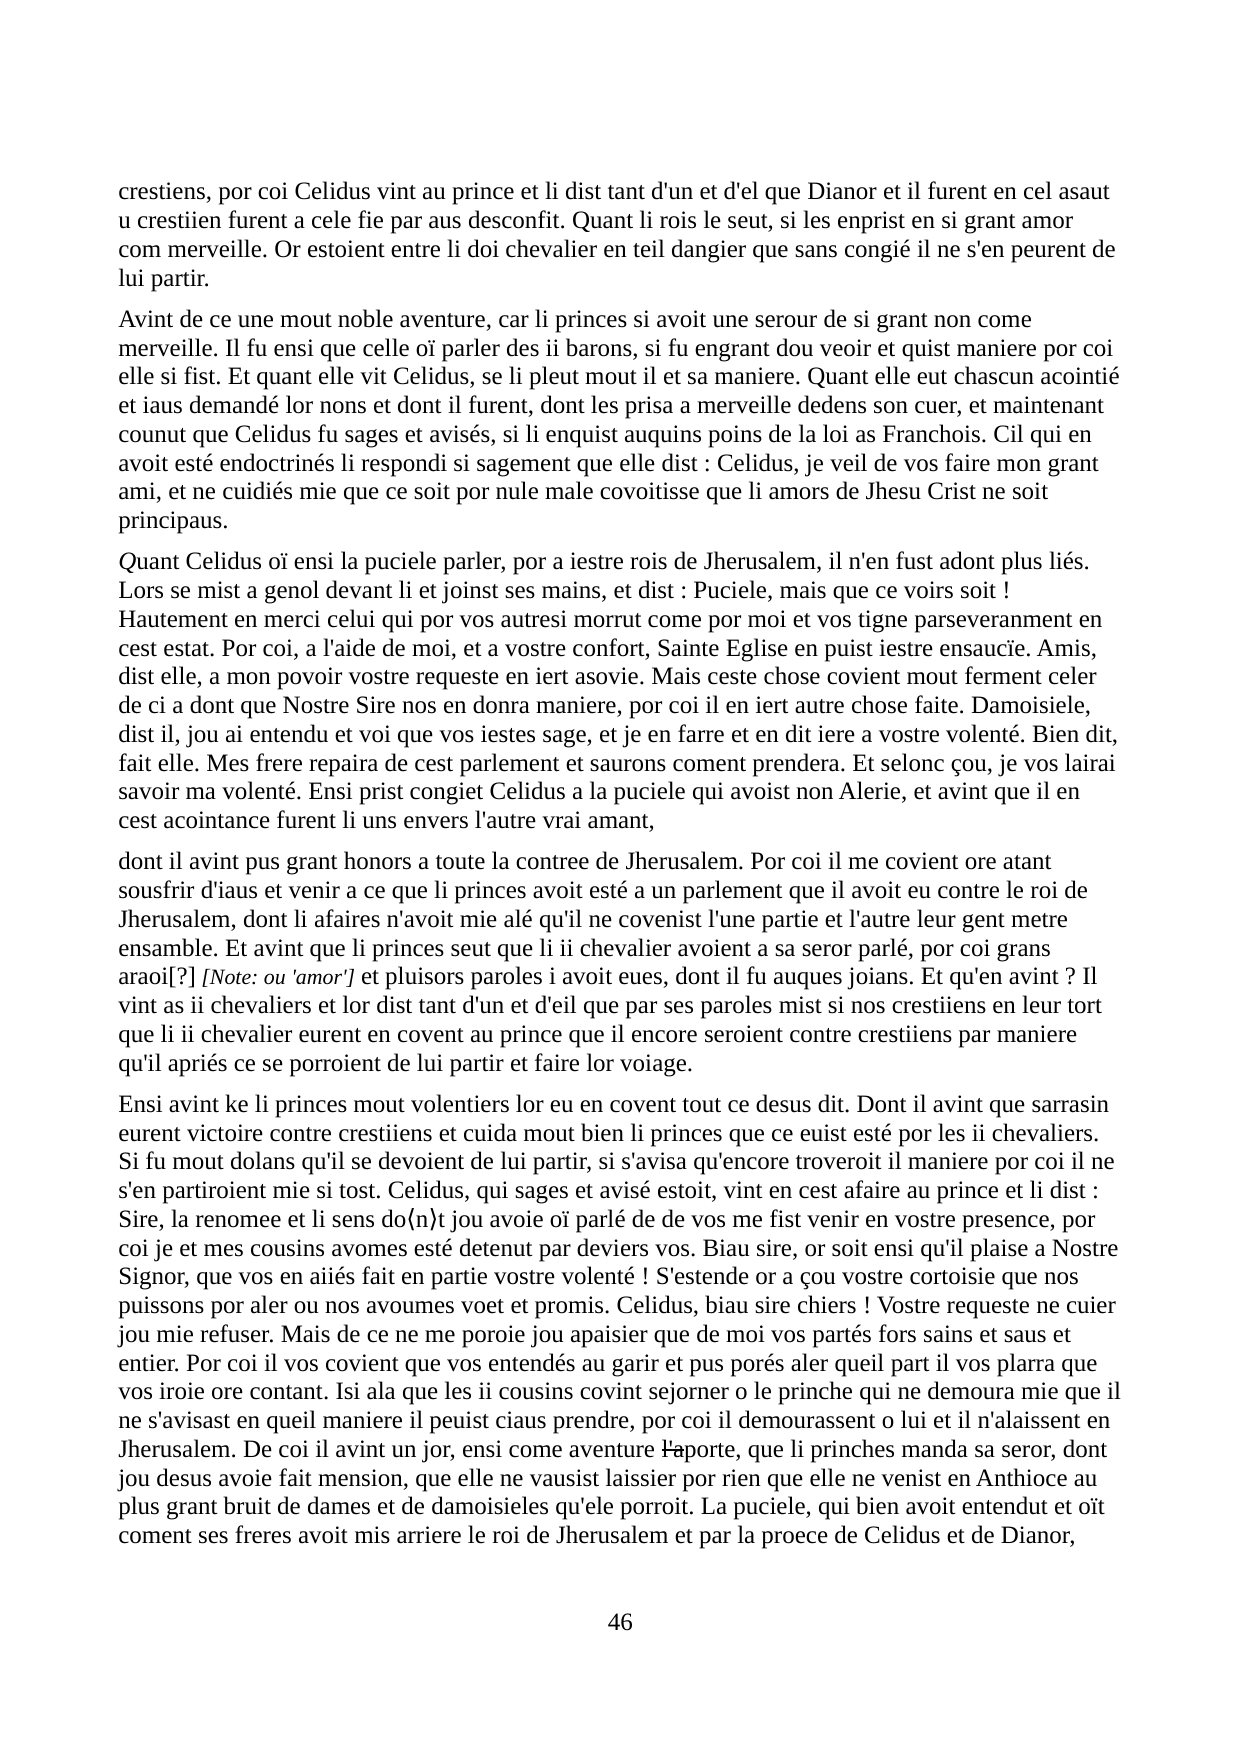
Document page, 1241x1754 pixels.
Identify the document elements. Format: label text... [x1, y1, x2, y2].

text Ensi avint ke li princes mout volentiers lor eu en covent tout ce desus dit. Dont il avint que sarrasin eurent victoire contre crestiiens et cuida mout bien li princes que ce euist esté por les ii chevaliers. Si fu mout dolans qu'il se devoient de lui partir, si s'avisa qu'encore troveroit il maniere por coi il ne s'en partiroient mie si tost. Celidus, qui sages et avisé estoit, vint en cest afaire au prince et li dist : Sire, la renomee et li sens do⟨n⟩t jou avoie oï parlé de de vos me fist venir en vostre presence, por coi je et mes cousins avomes esté detenut par deviers vos. Biau sire, or soit ensi qu'il plaise a Nostre Signor, que vos en aiiés fait en partie vostre volenté ! S'estende or a çou vostre cortoisie que nos puissons por aler ou nos avoumes voet et promis. Celidus, biau sire chiers ! Vostre requeste ne cuier jou mie refuser. Mais de ce ne me poroie jou apaisier que de moi vos partés fors sains et saus et entier. Por coi il vos covient que vos entendés au garir et pus porés aler queil part il vos plarra que vos iroie ore contant. Isi ala que les ii cousins covint sejorner o le prinche qui ne demoura mie que il ne s'avisast en queil maniere il peuist ciaus prendre, por coi il demourassent o lui et il n'alaissent en Jherusalem. De coi il avint un jor, ensi come aventure l'aporte, que li prinches manda sa seror, dont jou desus avoie fait mension, que elle ne vausist laissier por rien que elle ne venist en Anthioce au plus grant bruit de dames et de damoisieles qu'ele porroit. La puciele, qui bien avoit entendut et oït coment ses freres avoit mis arriere le roi de Jherusalem et par la proece de Celidus et de Dianor, entendi au mant que ses frere li avoit fait. Et que fist elle ? Maintenant fist son atrait et se mist a ce que dedens iii jors elle eut aveuch li toute la flour de la biauté des dames et des pucieles del paiis. Et quant ce seut li princes, si fu mout meus de joie faire, com cil qui grant los avoit aquis en ce qu'il avoit levé del siege le roi devant ¶ nomei. [118, 904, 1122, 1479]
text Novieles vinrent en Anthioce que la puciele venoit. Li princes avoit fait crier par toute la vile qu'il n'i euist home qui armés ne en cheval peuist monter que il ne se mist as chans en aucuns achesmemens encontre sa serour, qui grant tans avoit que elle n'eut esté en la ville. Adont n'i eut nul qui [118, 1491, 1122, 1549]
text dont il avint pus grant honors a toute la contree de Jherusalem. Por coi il me covient ore atant sousfrir d'iaus et venir a ce que li princes avoit esté a un parlement que il avoit eu contre le roi de Jherusalem, dont li afaires n'avoit mie alé qu'il ne covenist l'une partie et l'autre leur gent metre ensamble. Et avint que li princes seut que li ii chevalier avoient a sa seror parlé, por coi grans araoi[?] [Note: ou 'amor'] et pluisors paroles i avoit eues, dont il fu auques joians. Et qu'en avint ? Il vint as ii chevaliers et lor dist tant d'un et d'eil que par ses paroles mist si nos crestiiens en leur tort que li ii chevalier eurent en covent au prince que il encore seroient contre crestiiens par maniere qu'il apriés ce se porroient de lui partir et faire lor voiage. [118, 661, 1122, 891]
text Avint de ce une mout noble aventure, car li princes si avoit une serour de si grant non come merveille. Il fu ensi que celle oï parler des ii barons, si fu engrant dou veoir et quist maniere por coi elle si fist. Et quant elle vit Celidus, se li pleut mout il et sa maniere. Quant elle eut chascun acointié et iaus demandé lor nons et dont il furent, dont les prisa a merveille dedens son cuer, et maintenant counut que Celidus fu sages et avisés, si li enquist auquins poins de la loi as Franchois. Cil qui en avoit esté endoctrinés li respondi si sagement que elle dist : Celidus, je veil de vos faire mon grant ami, et ne cuidiés mie que ce soit por nule male covoitisse que li amors de Jhesu Crist ne soit principaus. [118, 176, 1122, 349]
text Quant Celidus oï ensi la puciele parler, por a iestre rois de Jherusalem, il n'en fust adont plus liés. Lors se mist a genol devant li et joinst ses mains, et dist : Puciele, mais que ce voirs soit ! Hautement en merci celui qui por vos autresi morrut come por moi et vos tigne parseveranment en cest estat. Por coi, a l'aide de moi, et a vostre confort, Sainte Eglise en puist iestre ensaucïe. Amis, dist elle, a mon povoir vostre requeste en iert asovie. Mais ceste chose covient mout ferment celer de ci a dont que Nostre Sire nos en donra maniere, por coi il en iert autre chose faite. Damoisiele, dist il, jou ai entendu et voi que vos iestes sage, et je en farre et en dit iere a vostre volenté. Bien dit, fait elle. Mes frere repaira de cest parlement et saurons coment prendera. Et selonc çou, je vos lairai savoir ma volenté. Ensi prist congiet Celidus a la puciele qui avoist non Alerie, et avint que il en cest acointance furent li uns envers l'autre vrai amant, [118, 361, 1122, 649]
